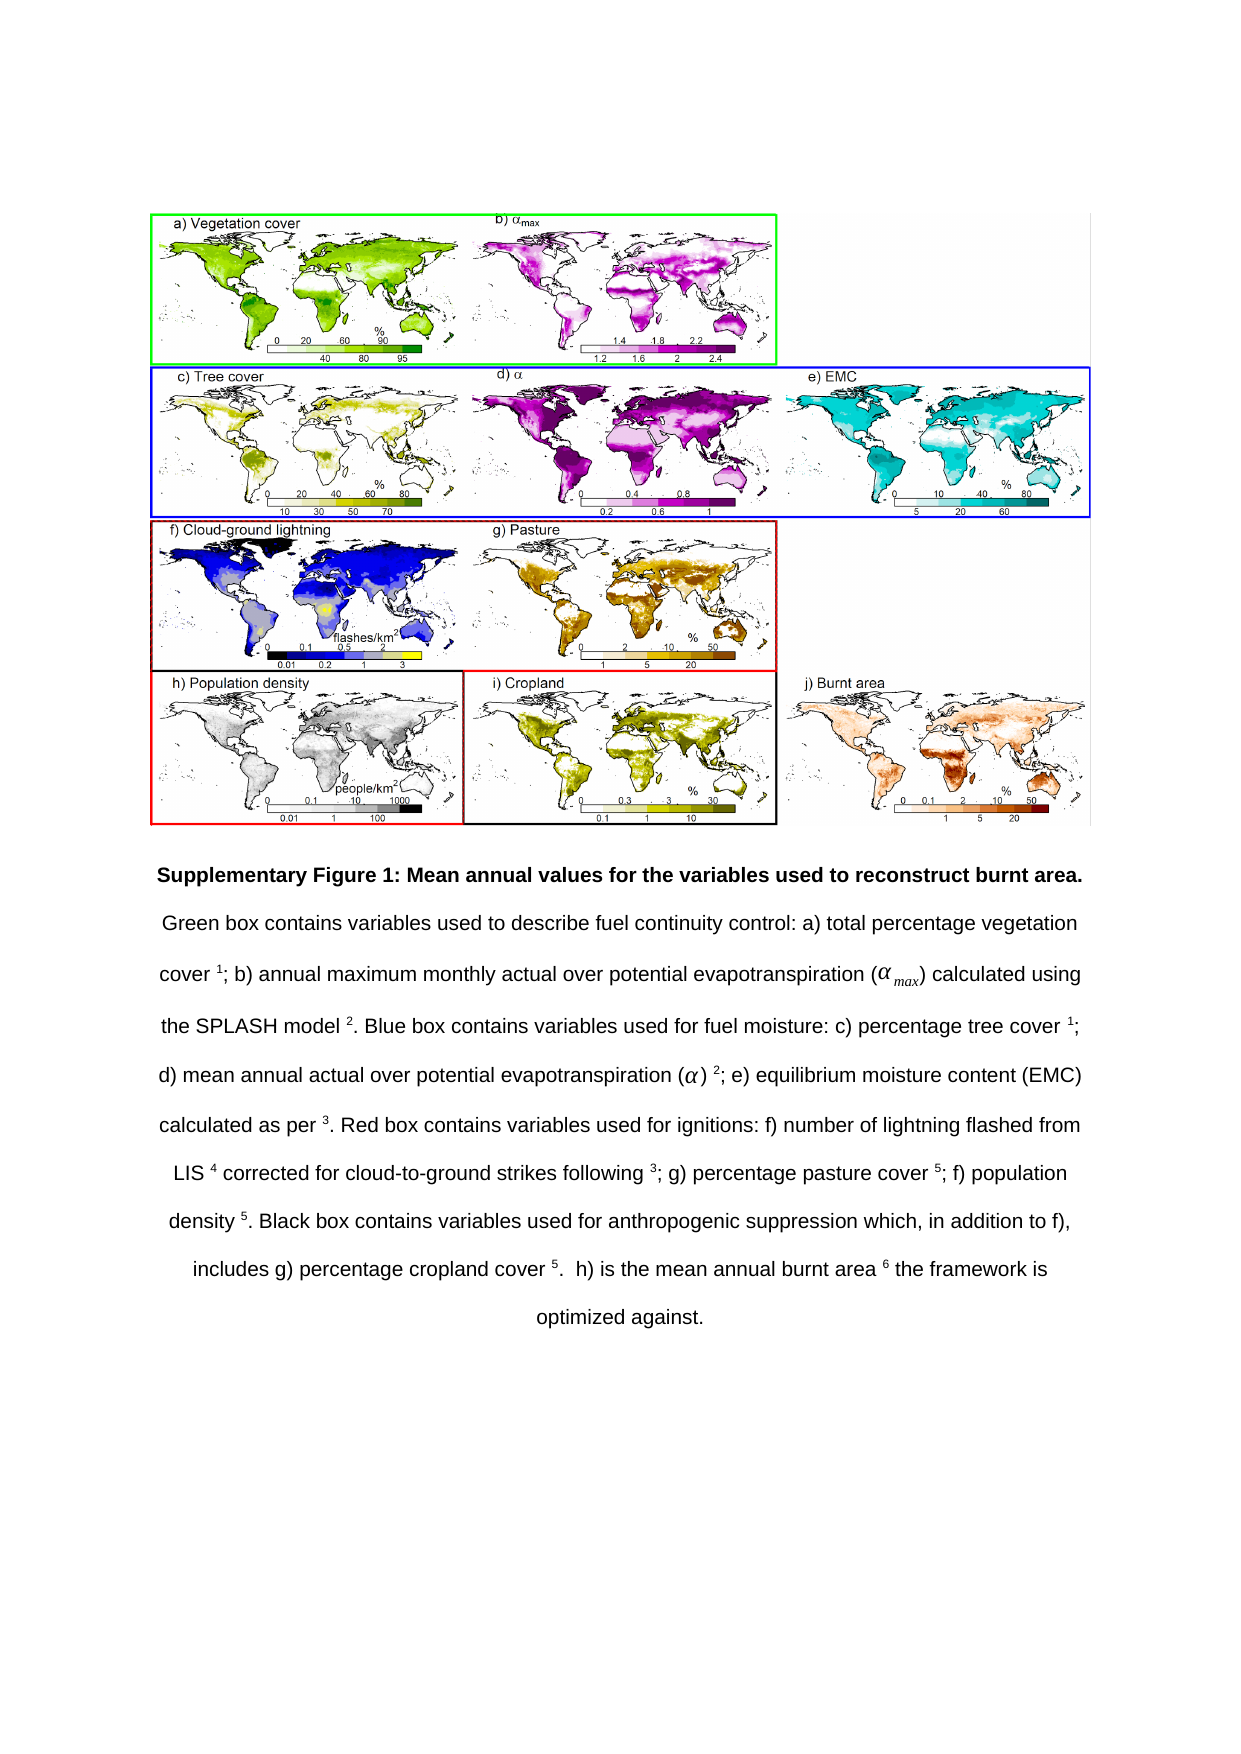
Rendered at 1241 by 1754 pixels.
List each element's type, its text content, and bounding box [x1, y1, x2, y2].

picture [150, 213, 1091, 826]
text Supplementary Figure 1: Mean annual values for the variables used to reconstruct burnt area. Green box contains variables used to describe fuel continuity control: a) total percentage vegetation cover 1; b) annual maximum monthly actual over potential evapotranspiration () calculated using the SPLASH model 2. Blue box contains variables used for fuel moisture: c) percentage tree cover 1; d) mean annual actual over potential evapotranspiration () 2; e) equilibrium moisture content (EMC) calculated as per 3. Red box contains variables used for ignitions: f) number of lightning flashed from LIS 4 corrected for cloud-to-ground strikes following 3; g) percentage pasture cover 5; f) population density 5. Black box contains variables used for anthropogenic suppression which, in addition to f), includes g) percentage cropland cover 5. h) is the mean annual burnt area 6 the framework is optimized against. [150, 862, 1090, 1329]
